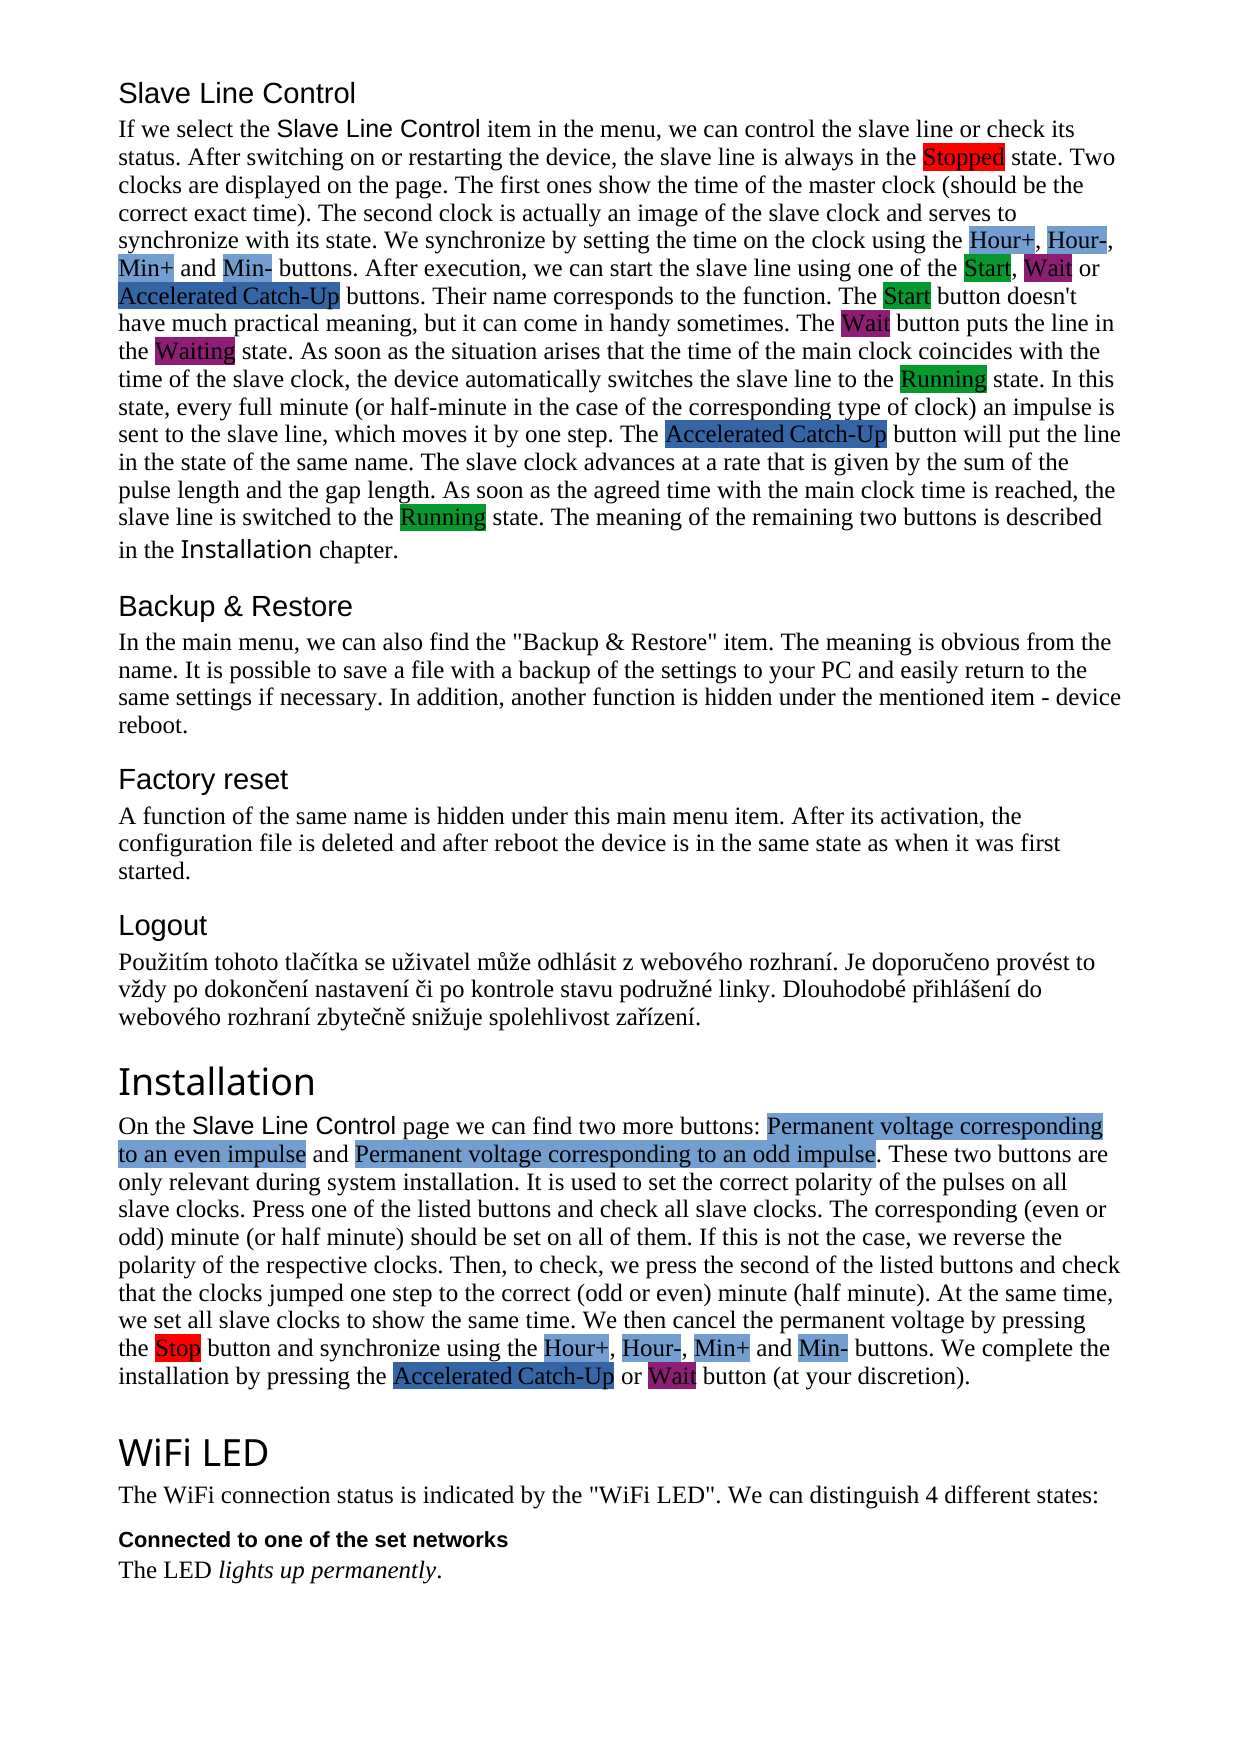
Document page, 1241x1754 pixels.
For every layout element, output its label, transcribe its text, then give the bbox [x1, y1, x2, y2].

text The WiFi connection status is indicated by the "WiFi LED". We can distinguish 4 different states: [118, 1481, 1122, 1509]
text If we select the Slave Line Control item in the menu, we can control the slave line or check its status. After switching on or restarting the device, the slave line is always in the Stopped state. Two clocks are displayed on the page. The first ones show the time of the master clock (should be the correct exact time). The second clock is actually an image of the slave clock and serves to synchronize with its state. We synchronize by setting the time on the clock using the Hour+, Hour-, Min+ and Min- buttons. After execution, we can start the slave line using one of the Start, Wait or Accelerated Catch-Up buttons. Their name corresponds to the function. The Start button doesn't have much practical meaning, but it can come in handy sometimes. The Wait button puts the line in the Waiting state. As soon as the situation arises that the time of the main clock coincides with the time of the slave clock, the device automatically switches the slave line to the Running state. In this state, every full minute (or half-minute in the case of the corresponding type of clock) an impulse is sent to the slave line, which moves it by one step. The Accelerated Catch-Up button will put the line in the state of the same name. The slave clock advances at a rate that is given by the sum of the pulse length and the gap length. As soon as the agreed time with the main clock time is reached, the slave line is switched to the Running state. The meaning of the remaining two buttons is described in the Installation chapter. [118, 115, 1122, 565]
text Použitím tohoto tlačítka se uživatel může odhlásit z webového rozhraní. Je doporučeno provést to vždy po dokončení nastavení či po kontrole stavu podružné linky. Dlouhodobé přihlášení do webového rozhraní zbytečně snižuje spolehlivost zařízení. [118, 948, 1122, 1031]
subtitle Factory reset [118, 763, 1122, 796]
text The LED lights up permanently. [118, 1556, 1122, 1584]
text On the Slave Line Control page we can find two more buttons: Permanent voltage corresponding to an even impulse and Permanent voltage corresponding to an odd impulse. These two buttons are only relevant during system installation. It is used to set the correct polarity of the pulses on all slave clocks. Press one of the listed buttons and check all slave clocks. The corresponding (even or odd) minute (or half minute) should be set on all of them. If this is not the case, we reverse the polarity of the respective clocks. Then, to check, we press the second of the listed buttons and check that the clocks jumped one step to the correct (odd or even) minute (half minute). At the same time, we set all slave clocks to show the same time. We then cancel the permanent voltage by pressing the Stop button and synchronize using the Hour+, Hour-, Min+ and Min- buttons. We complete the installation by pressing the Accelerated Catch-Up or Wait button (at your discretion). [118, 1112, 1122, 1389]
subtitle Connected to one of the set networks [118, 1528, 1122, 1552]
text A function of the same name is hidden under this main menu item. After its activation, the configuration file is deleted and after reboot the device is in the same state as when it was first started. [118, 802, 1122, 885]
subtitle Installation [118, 1055, 1122, 1106]
subtitle WiFi LED [118, 1427, 1122, 1478]
subtitle Backup & Restore [118, 589, 1122, 622]
text In the main menu, we can also find the "Backup & Restore" item. The meaning is obvious from the name. It is possible to save a file with a backup of the settings to your PC and easily return to the same settings if necessary. In addition, another function is hidden under the mentioned item - device reboot. [118, 628, 1122, 739]
subtitle Slave Line Control [118, 77, 1122, 109]
subtitle Logout [118, 909, 1122, 942]
